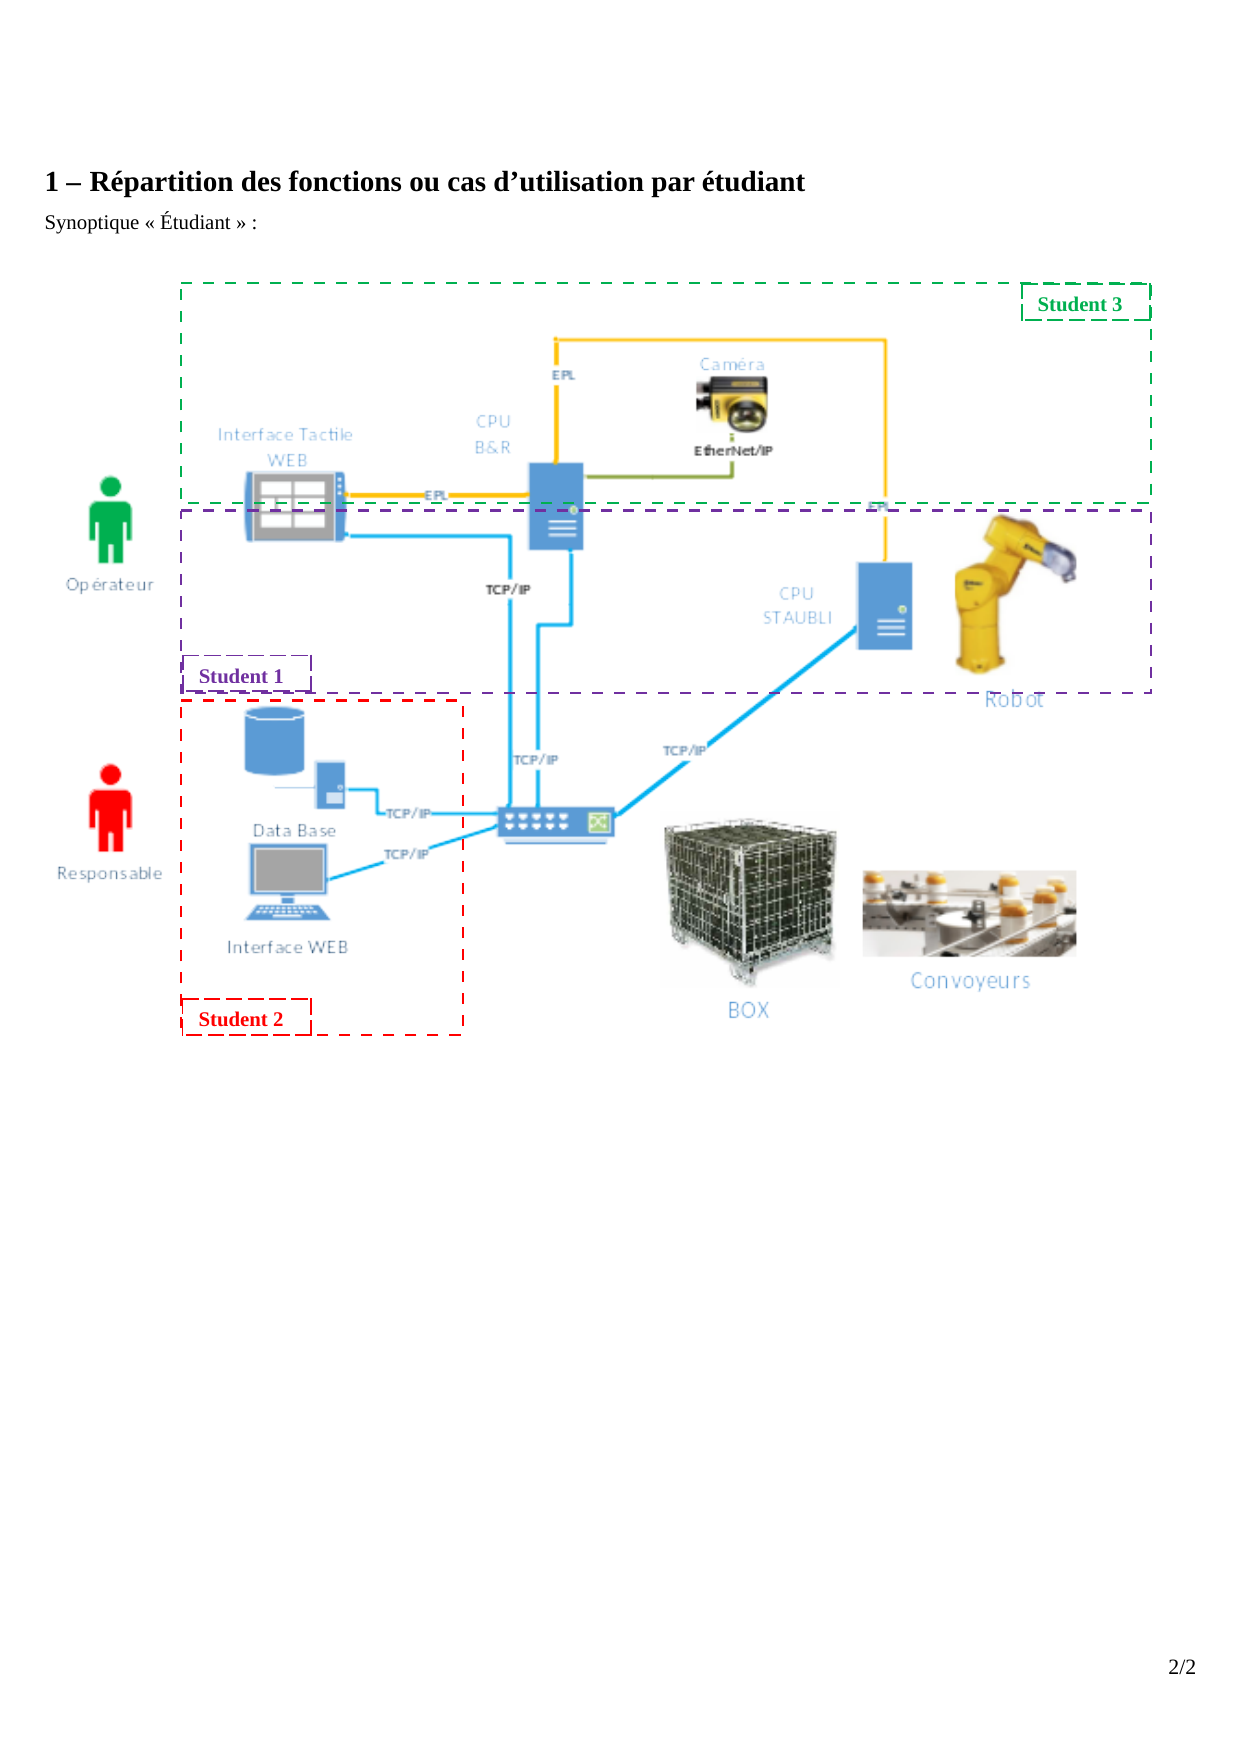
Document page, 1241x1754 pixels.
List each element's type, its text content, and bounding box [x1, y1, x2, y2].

subtitle Répartition des fonctions ou cas d’utilisation par étudiant [44, 164, 1196, 198]
text Student 1 [198, 664, 295, 683]
text Student 2 [198, 1007, 295, 1027]
text Synoptique « Étudiant » : [44, 210, 1196, 234]
text Student 3 [1037, 292, 1134, 311]
